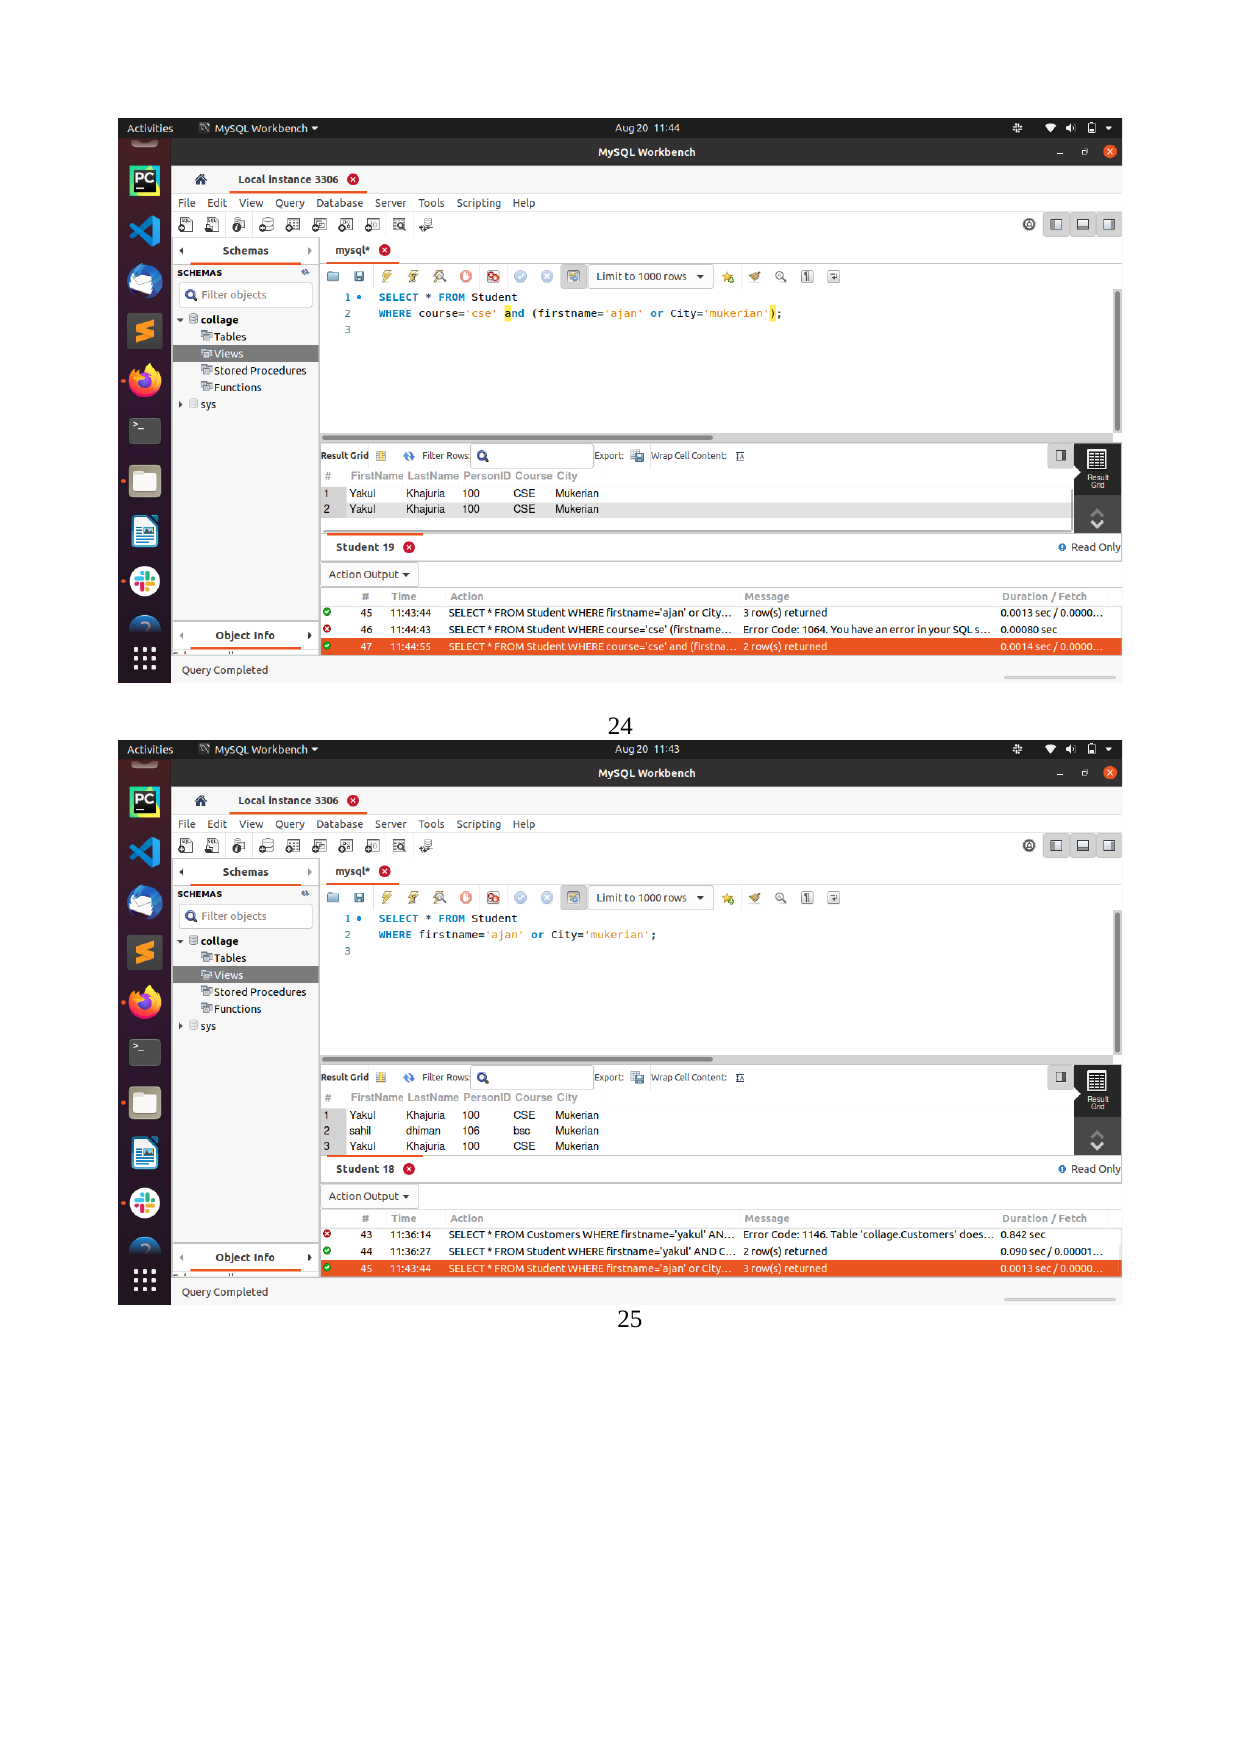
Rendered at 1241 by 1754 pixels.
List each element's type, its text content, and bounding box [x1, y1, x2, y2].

text 24 [118, 711, 1122, 740]
picture [118, 118, 1123, 683]
text 25 [118, 1305, 1122, 1333]
picture [118, 740, 1123, 1305]
